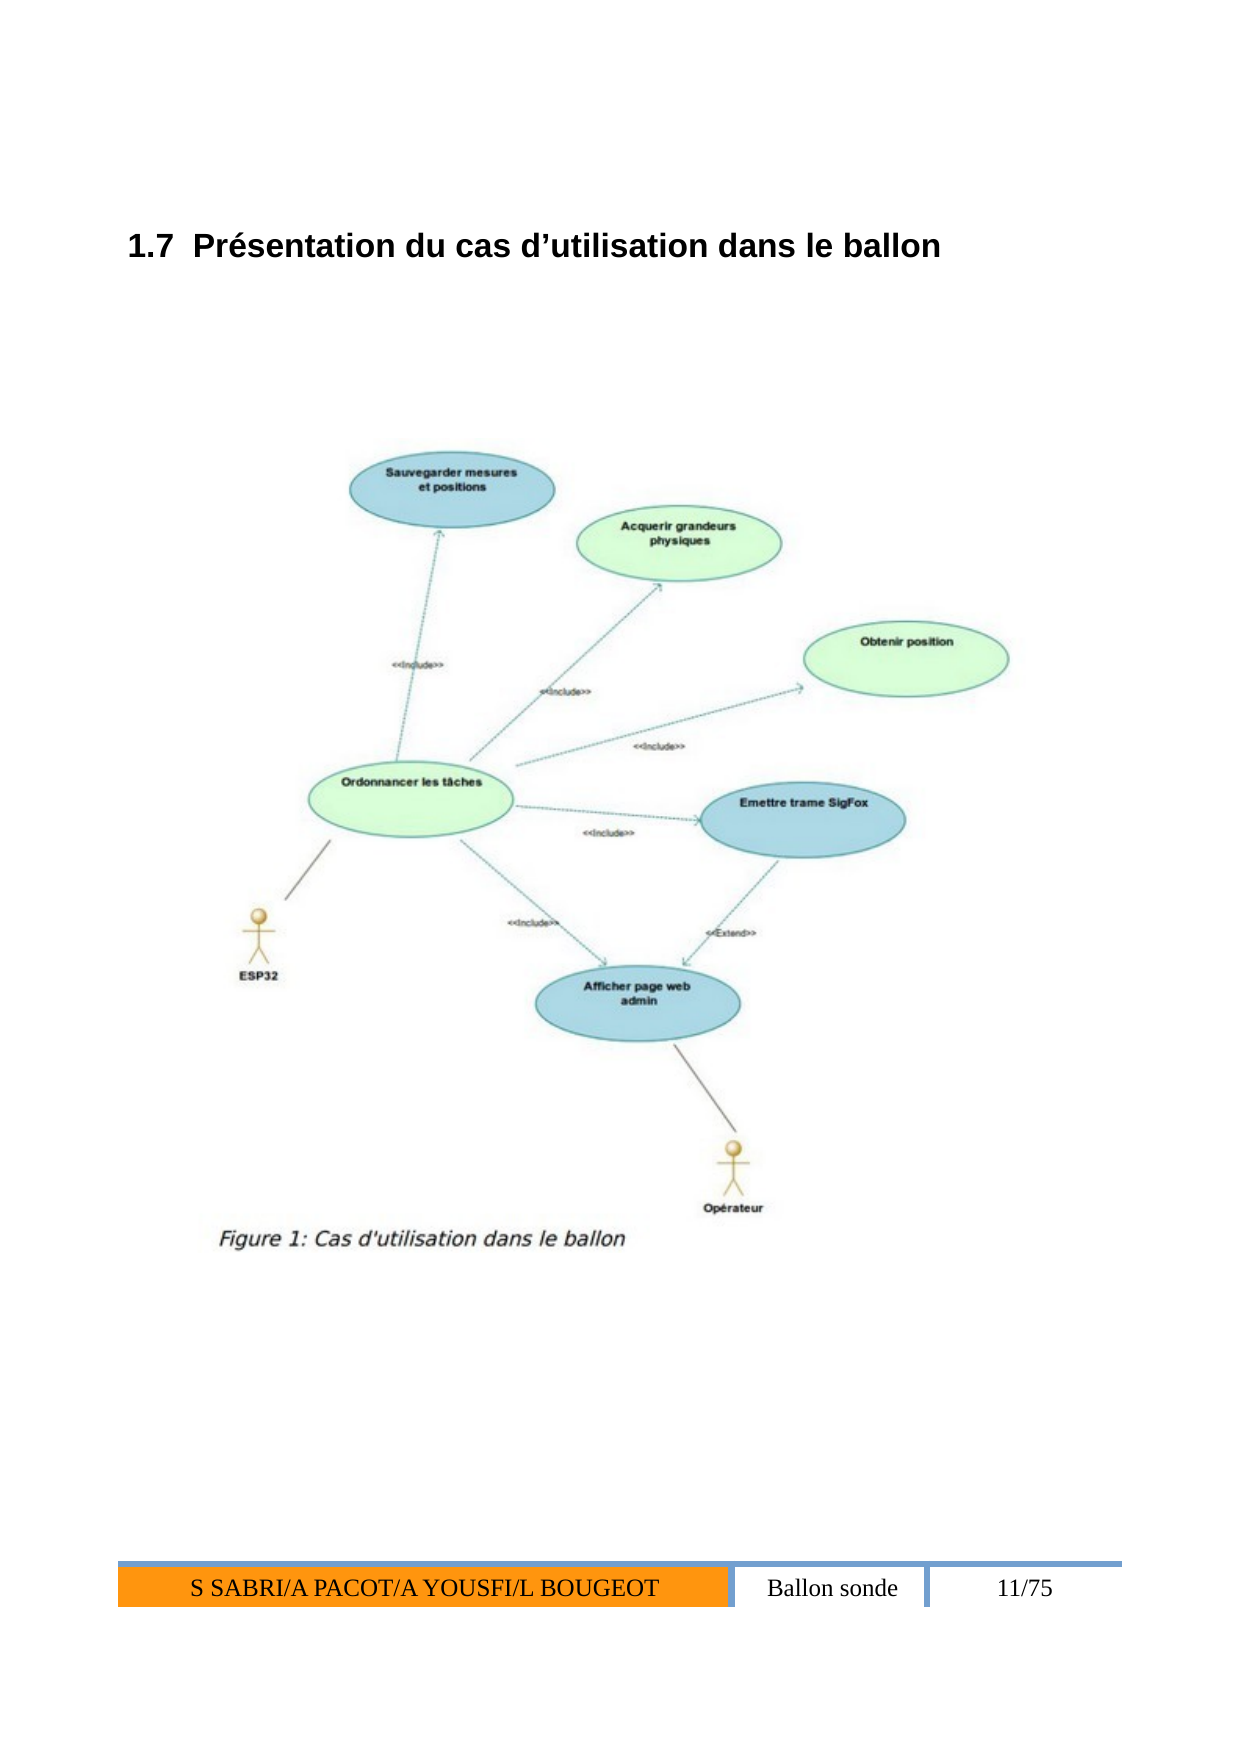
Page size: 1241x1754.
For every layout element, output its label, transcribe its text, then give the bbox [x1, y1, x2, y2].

picture [124, 438, 1129, 1253]
subtitle Présentation du cas d’utilisation dans le ballon [118, 226, 1122, 265]
